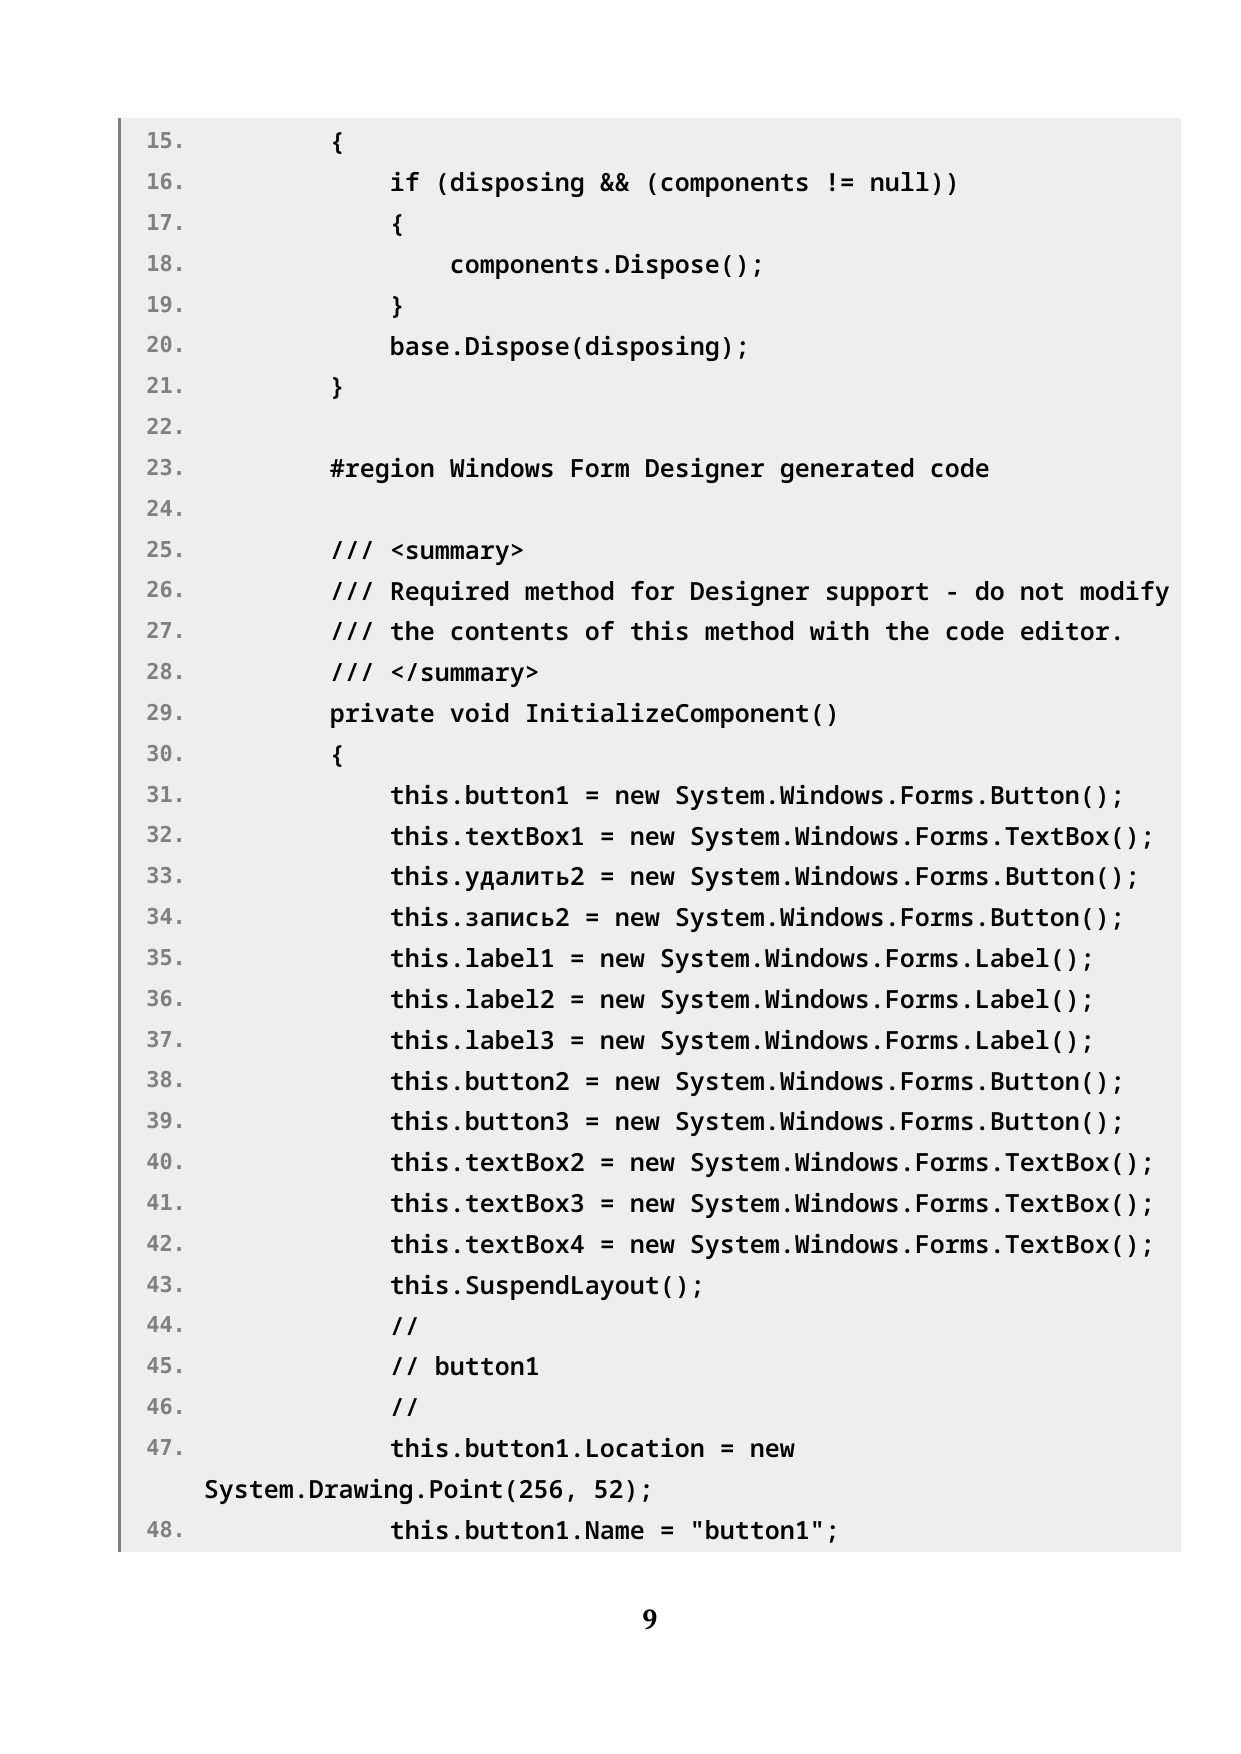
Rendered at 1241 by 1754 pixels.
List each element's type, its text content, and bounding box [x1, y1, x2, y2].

list { [121, 200, 1181, 240]
list if (disposing && (components != null)) [121, 159, 1181, 199]
list #region Windows Form Designer generated code [121, 445, 1181, 485]
list this.label2 = new System.Windows.Forms.Label(); [121, 976, 1181, 1016]
list private void InitializeComponent() [121, 690, 1181, 730]
list /// </summary> [121, 649, 1181, 689]
list this.label3 = new System.Windows.Forms.Label(); [121, 1016, 1181, 1056]
list this.удалить2 = new System.Windows.Forms.Button(); [121, 853, 1181, 893]
list this.button3 = new System.Windows.Forms.Button(); [121, 1098, 1181, 1138]
list this.textBox1 = new System.Windows.Forms.TextBox(); [121, 812, 1181, 852]
list } [121, 363, 1181, 403]
list this.button1 = new System.Windows.Forms.Button(); [121, 771, 1181, 811]
list this.SuspendLayout(); [121, 1261, 1181, 1301]
list this.button1.Location = new System.Drawing.Point(256, 52); [121, 1425, 1181, 1506]
list this.button2 = new System.Windows.Forms.Button(); [121, 1057, 1181, 1097]
list // button1 [121, 1343, 1181, 1383]
list // [121, 1302, 1181, 1342]
list } [121, 281, 1181, 321]
list components.Dispose(); [121, 241, 1181, 281]
list this.textBox4 = new System.Windows.Forms.TextBox(); [121, 1221, 1181, 1261]
list { [121, 118, 1181, 158]
list this.запись2 = new System.Windows.Forms.Button(); [121, 894, 1181, 934]
list /// <summary> [121, 526, 1181, 566]
list /// Required method for Designer support - do not modify [121, 567, 1181, 607]
list base.Dispose(disposing); [121, 322, 1181, 362]
list this.textBox3 = new System.Windows.Forms.TextBox(); [121, 1180, 1181, 1220]
list /// the contents of this method with the code editor. [121, 608, 1181, 648]
list this.button1.Name = "button1"; [121, 1506, 1181, 1552]
list { [121, 731, 1181, 771]
list // [121, 1384, 1181, 1424]
list this.textBox2 = new System.Windows.Forms.TextBox(); [121, 1139, 1181, 1179]
list this.label1 = new System.Windows.Forms.Label(); [121, 935, 1181, 975]
